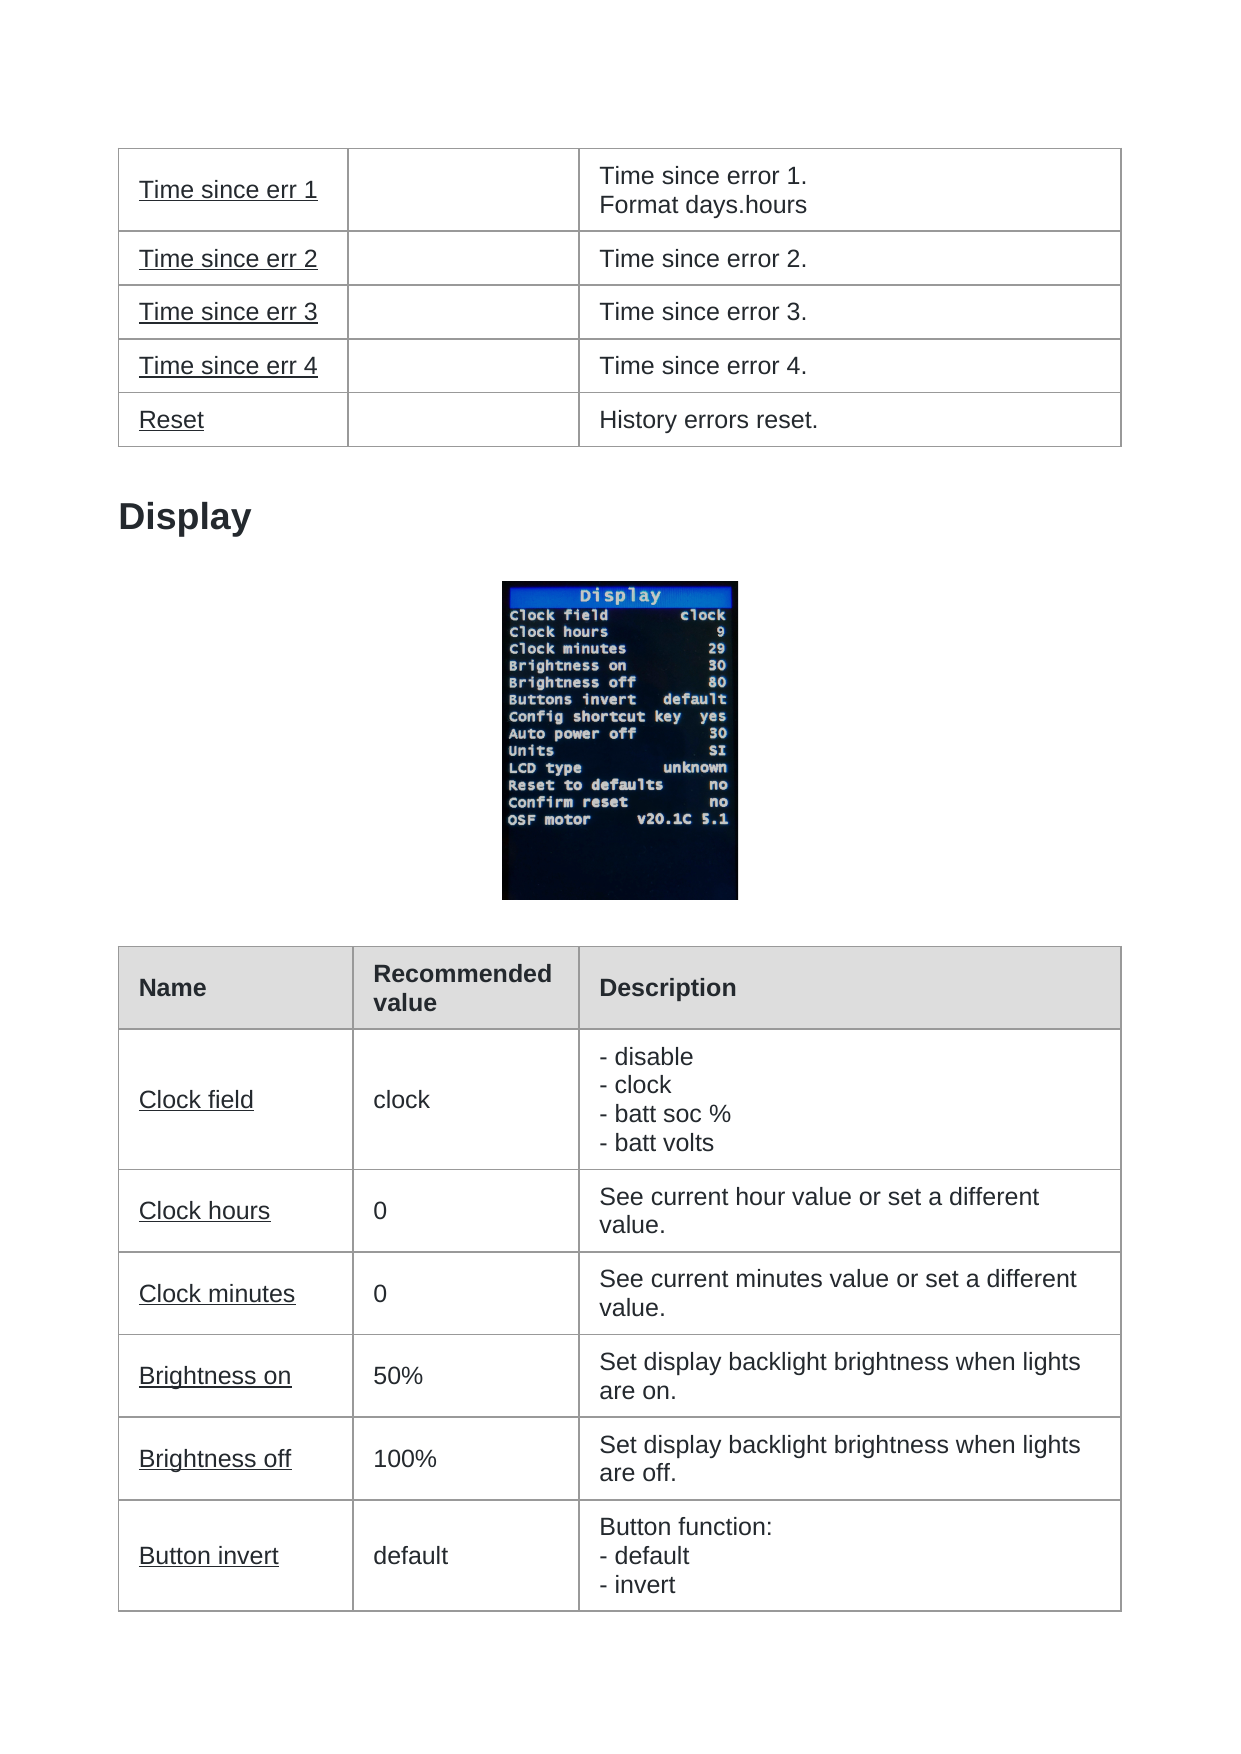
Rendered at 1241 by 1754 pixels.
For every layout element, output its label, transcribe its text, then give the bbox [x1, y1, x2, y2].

table_header Recommended value [354, 947, 578, 1028]
table_cell Brightness on [119, 1335, 352, 1416]
table_cell Time since error 4. [580, 340, 1120, 392]
text Display [118, 494, 1122, 538]
table_cell Time since err 2 [119, 232, 347, 284]
table_header Description [580, 947, 1120, 1028]
table_cell Brightness off [119, 1418, 352, 1499]
table_cell [349, 286, 578, 338]
table_cell 0 [354, 1253, 578, 1334]
table_cell Clock hours [119, 1170, 352, 1251]
table_cell Button function: - default - invert [580, 1501, 1120, 1610]
table_cell clock [354, 1030, 578, 1168]
table_cell 100% [354, 1418, 578, 1499]
table_cell Time since err 1 [119, 149, 347, 230]
table_cell [349, 340, 578, 392]
table_cell Button invert [119, 1501, 352, 1610]
picture [502, 581, 739, 900]
table_cell See current hour value or set a different value. [580, 1170, 1120, 1251]
table_cell [349, 149, 578, 230]
table_cell Clock field [119, 1030, 352, 1168]
table_cell Time since err 3 [119, 286, 347, 338]
table_cell Clock minutes [119, 1253, 352, 1334]
table_cell See current minutes value or set a different value. [580, 1253, 1120, 1334]
table_cell default [354, 1501, 578, 1610]
table_cell - disable - clock - batt soc % - batt volts [580, 1030, 1120, 1168]
table_cell Time since error 3. [580, 286, 1120, 338]
table_cell 50% [354, 1335, 578, 1416]
table_cell 0 [354, 1170, 578, 1251]
table_cell [349, 232, 578, 284]
table_cell Reset [119, 393, 347, 446]
table_cell History errors reset. [580, 393, 1120, 446]
table_header Name [119, 947, 352, 1028]
table_cell Time since err 4 [119, 340, 347, 392]
table_cell Time since error 1. Format days.hours [580, 149, 1120, 230]
table_cell Time since error 2. [580, 232, 1120, 284]
table_cell Set display backlight brightness when lights are off. [580, 1418, 1120, 1499]
table_cell Set display backlight brightness when lights are on. [580, 1335, 1120, 1416]
table_cell [349, 393, 578, 446]
